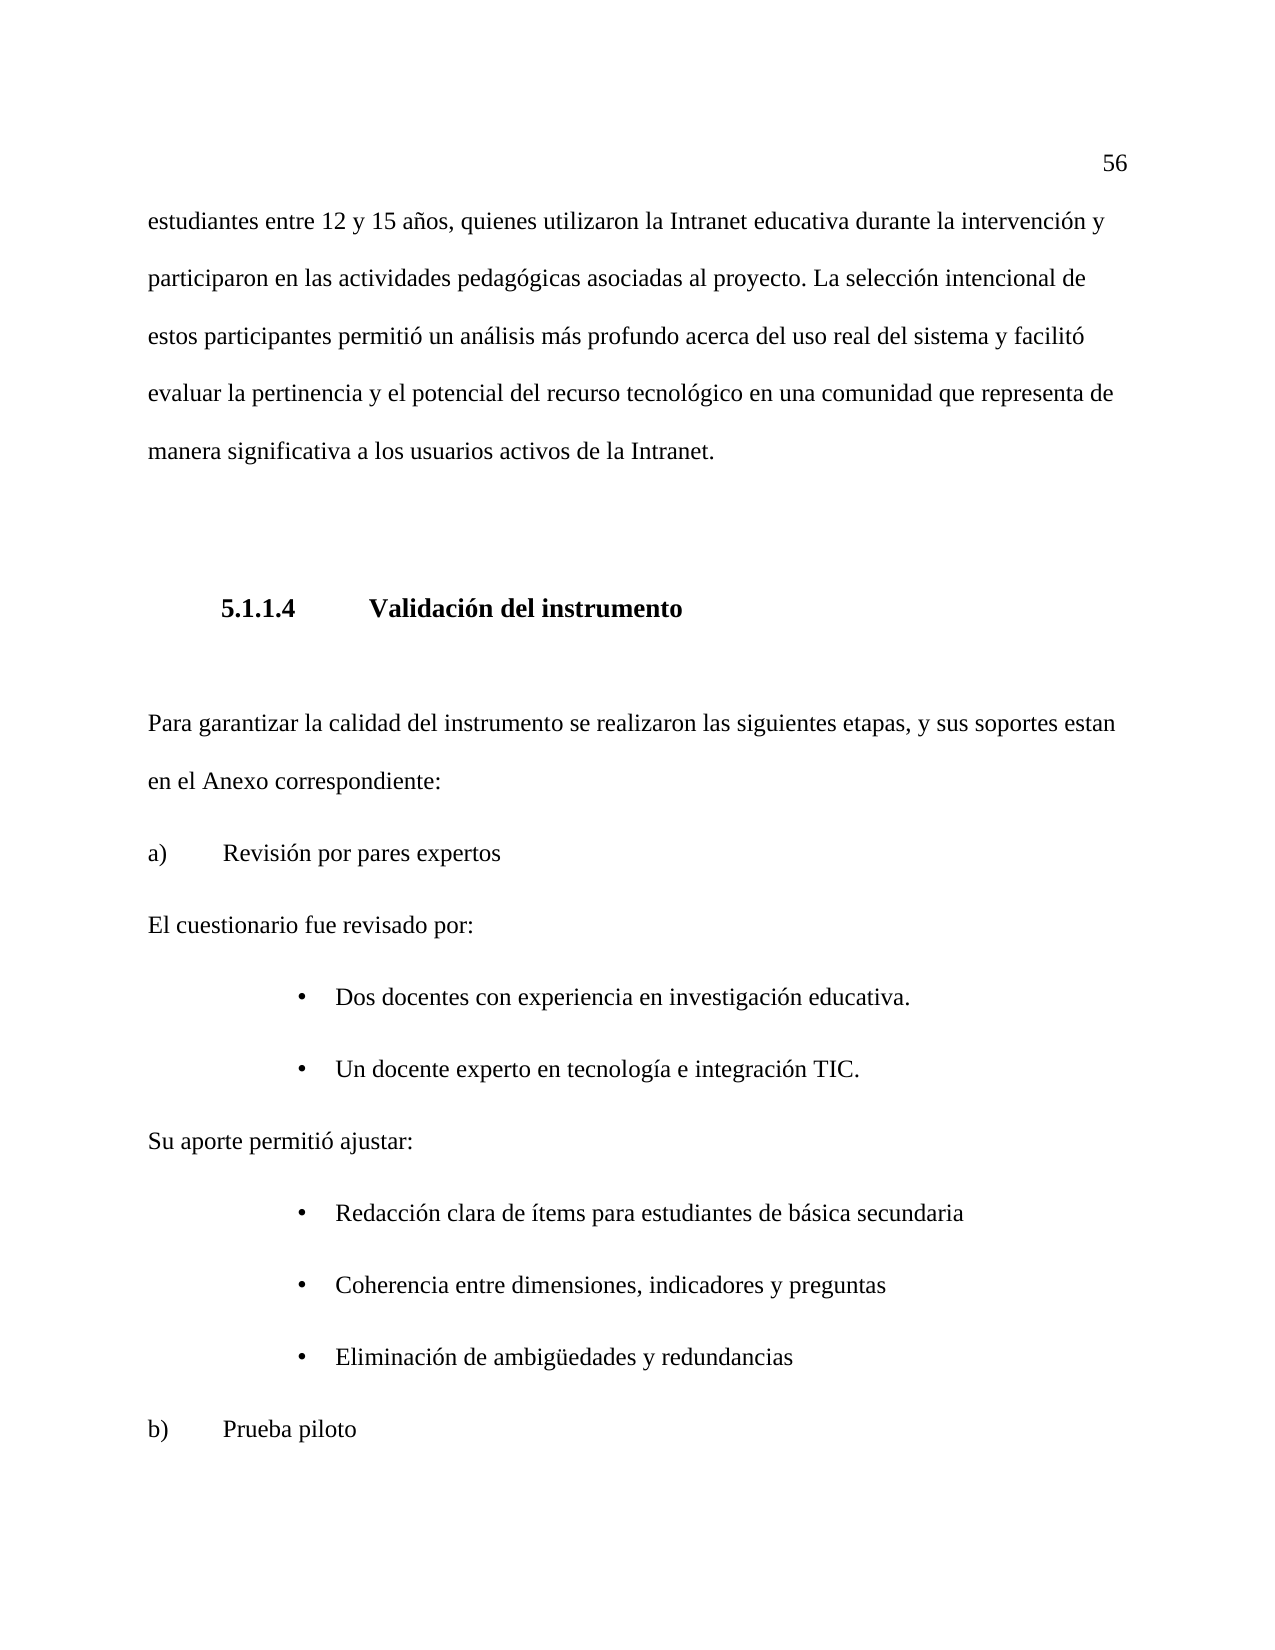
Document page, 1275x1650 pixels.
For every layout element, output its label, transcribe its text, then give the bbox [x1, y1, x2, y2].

list Prueba piloto [148, 1414, 1127, 1443]
list Un docente experto en tecnología e integración TIC. [298, 1054, 1127, 1083]
list Coherencia entre dimensiones, indicadores y preguntas [298, 1270, 1127, 1299]
list Su aporte permitió ajustar: [148, 1126, 1127, 1155]
text Para garantizar la calidad del instrumento se realizaron las siguientes etapas, y sus soportes estan en el Anexo correspondiente: [148, 708, 1127, 794]
list El cuestionario fue revisado por: [148, 910, 1127, 939]
subtitle Validación del instrumento [221, 592, 1127, 624]
list Revisión por pares expertos [148, 838, 1127, 867]
list Redacción clara de ítems para estudiantes de básica secundaria [298, 1198, 1127, 1227]
list Eliminación de ambigüedades y redundancias [298, 1342, 1127, 1371]
list Dos docentes con experiencia en investigación educativa. [298, 982, 1127, 1011]
text estudiantes entre 12 y 15 años, quienes utilizaron la Intranet educativa durante la intervención y participaron en las actividades pedagógicas asociadas al proyecto. La selección intencional de estos participantes permitió un análisis más profundo acerca del uso real del sistema y facilitó evaluar la pertinencia y el potencial del recurso tecnológico en una comunidad que representa de manera significativa a los usuarios activos de la Intranet. [148, 206, 1127, 464]
